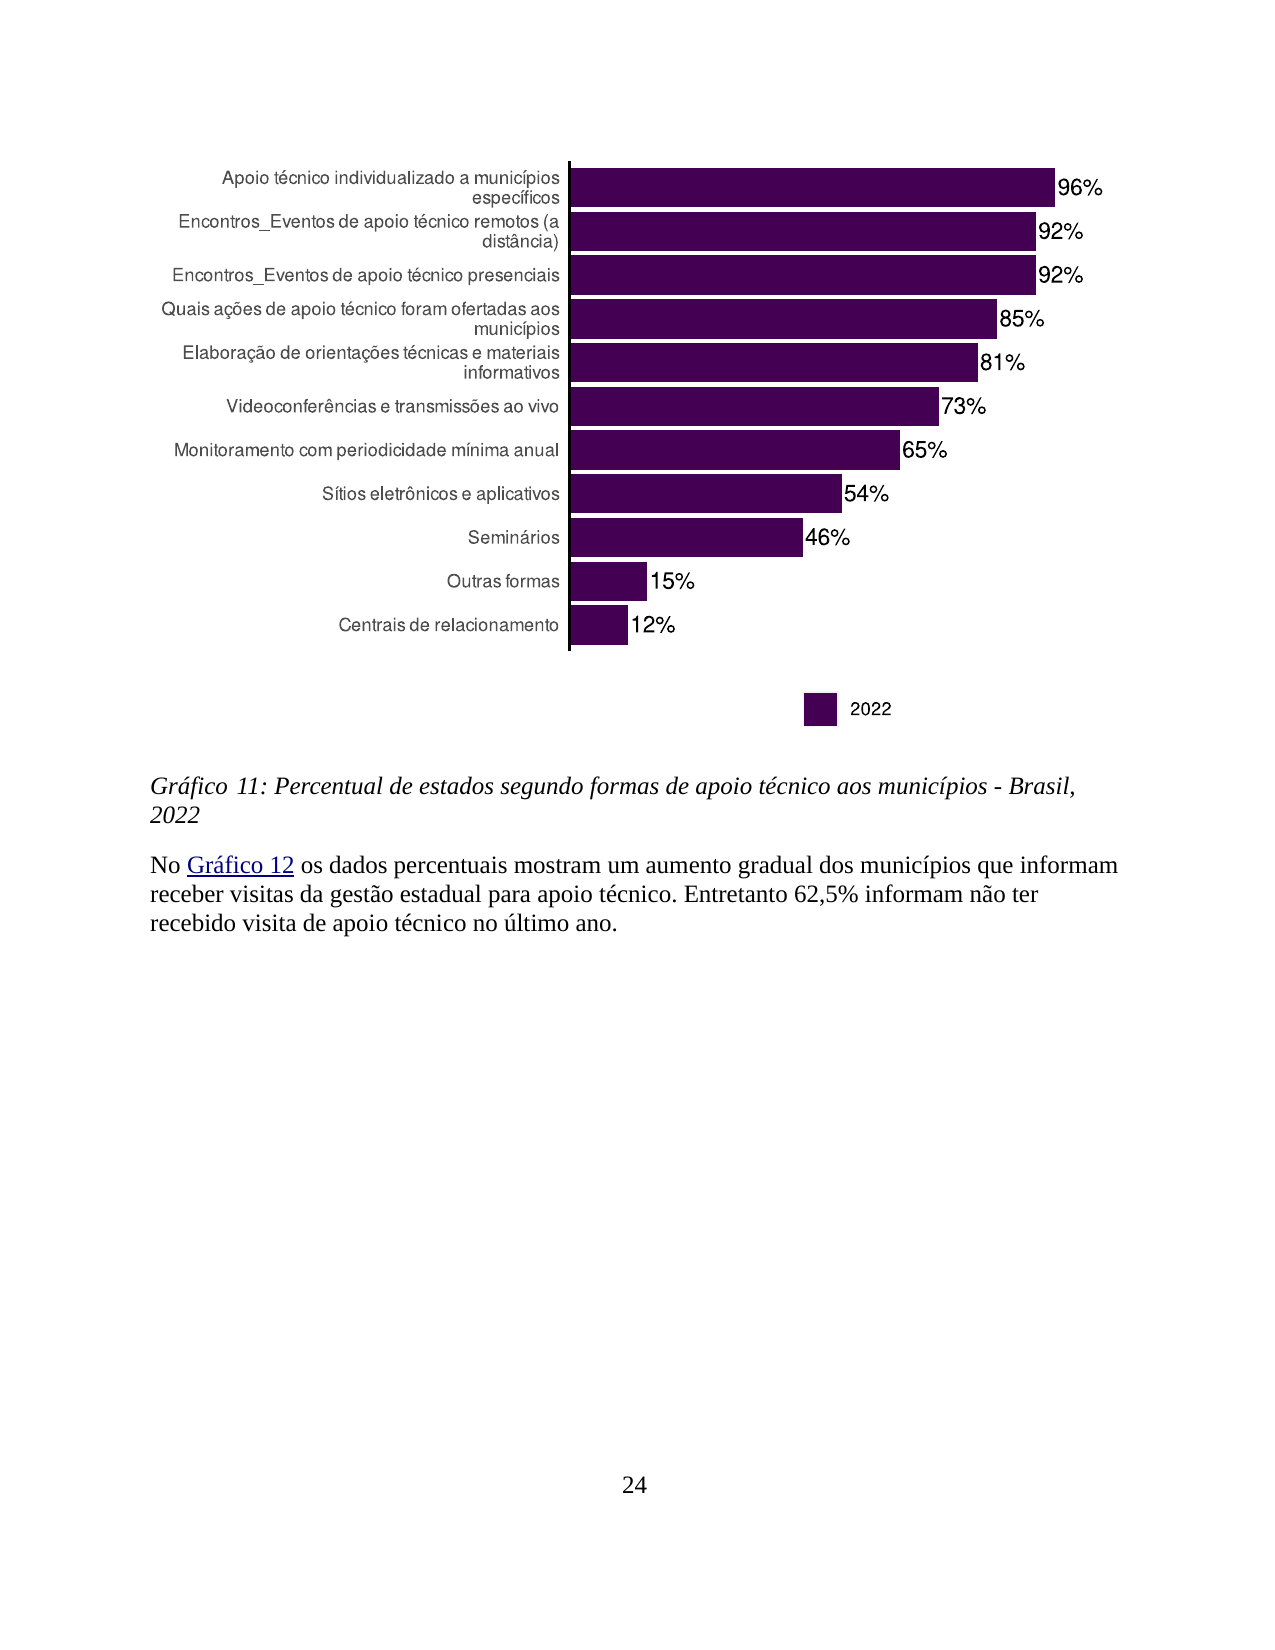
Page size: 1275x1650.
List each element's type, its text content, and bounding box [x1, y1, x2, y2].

table_header Gráfico 11: Percentual de estados segundo formas de apoio técnico aos municípios - Brasil, 2022 [150, 751, 1125, 841]
text No Gráfico 12 os dados percentuais mostram um aumento gradual dos municípios que informam receber visitas da gestão estadual para apoio técnico. Entretanto 62,5% informam não ter recebido visita de apoio técnico no último ano. [150, 850, 1125, 937]
